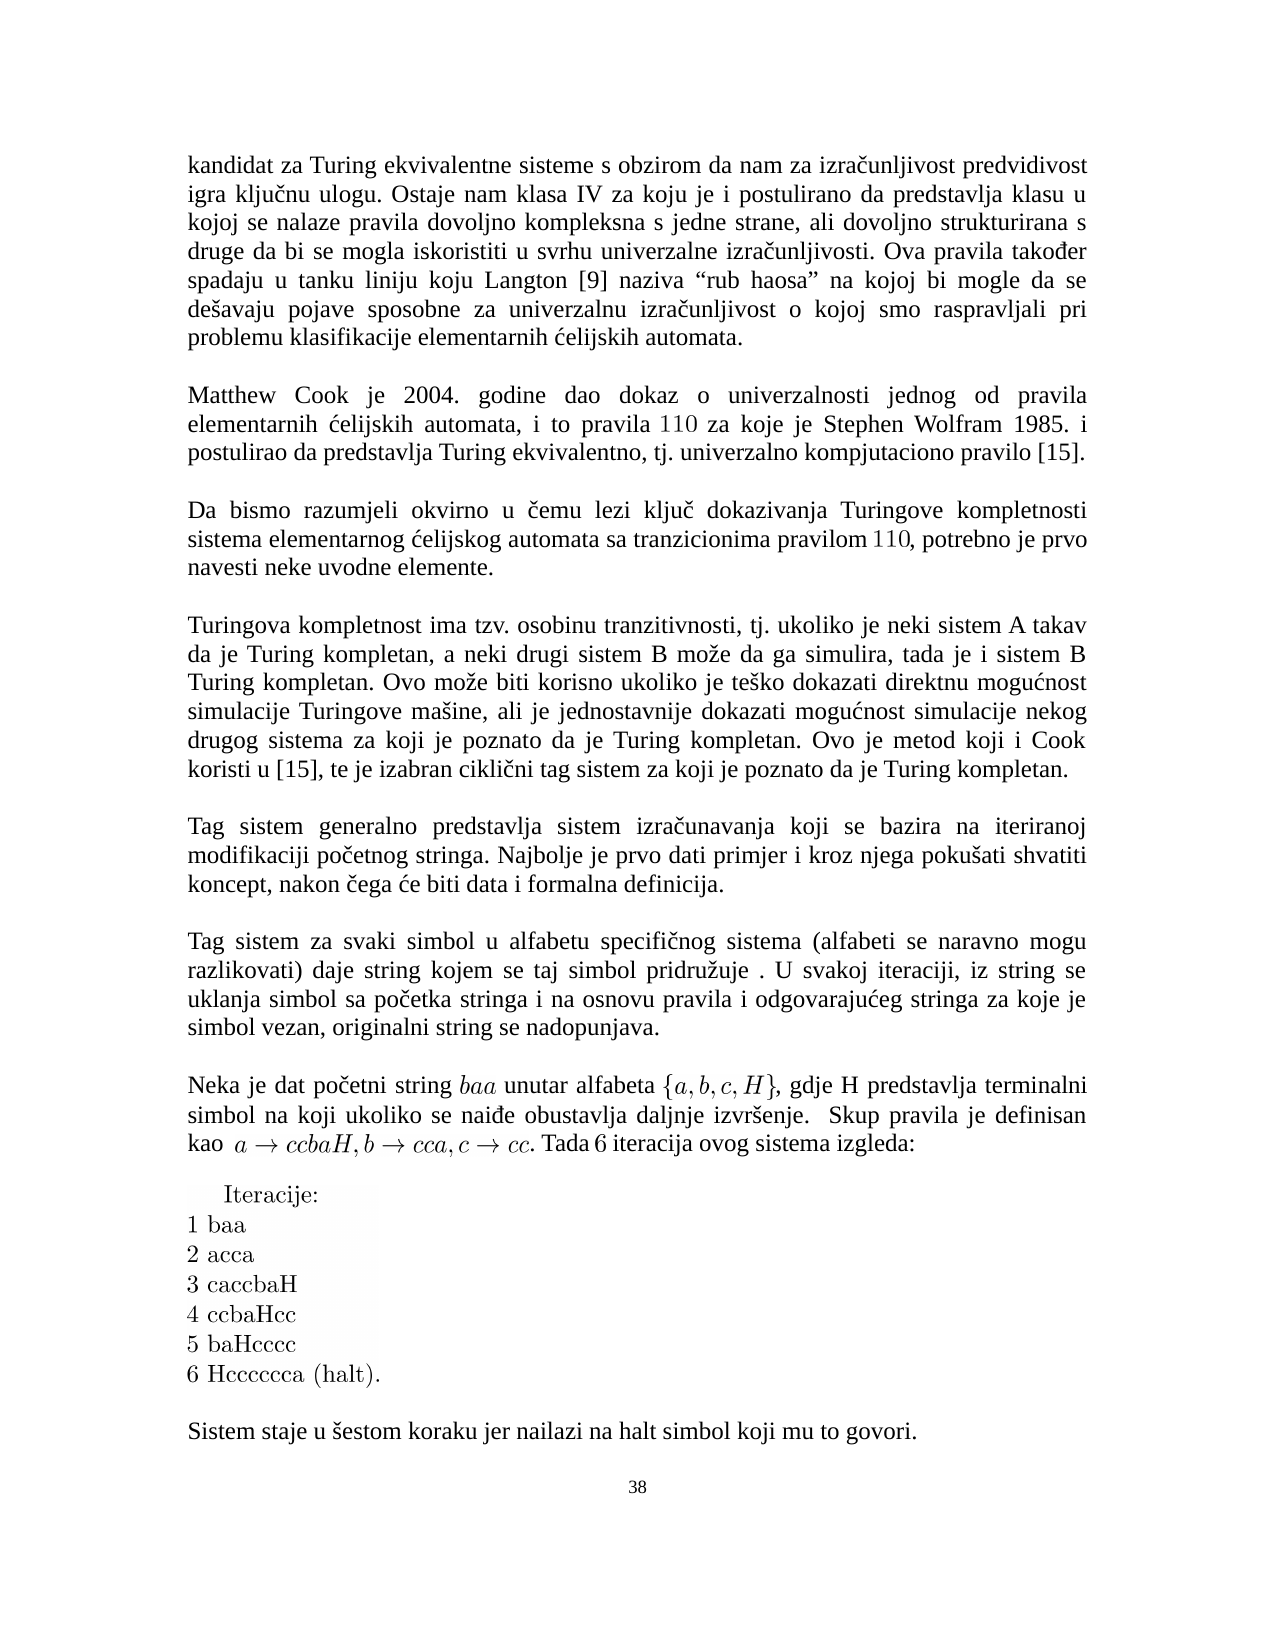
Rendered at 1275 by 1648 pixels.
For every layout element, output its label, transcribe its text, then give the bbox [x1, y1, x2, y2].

picture [661, 415, 697, 432]
text Sistem staje u šestom koraku jer nailazi na halt simbol koji mu to govori. [187, 1416, 1088, 1445]
picture [663, 1074, 776, 1100]
text Tag sistem generalno predstavlja sistem izračunavanja koji se bazira na iteriranoj modifikaciji početnog stringa. Najbolje je prvo dati primjer i kroz njega pokušati shvatiti koncept, nakon čega će biti data i formalna definicija. [187, 811, 1088, 897]
picture [595, 1134, 606, 1152]
text Neka je dat početni string unutar alfabeta , gdje H predstavlja terminalni simbol na koji ukoliko se naiđe obustavlja daljnje izvršenje. Skup pravila je definisan kao . Tada iteracija ovog sistema izgleda: [187, 1070, 1088, 1157]
picture [874, 530, 910, 547]
text Tag sistem za svaki simbol u alfabetu specifičnog sistema (alfabeti se naravno mogu razlikovati) daje string kojem se taj simbol pridružuje . U svakoj iteraciji, iz string se uklanja simbol sa početka stringa i na osnovu pravila i odgovarajućeg stringa za koje je simbol vezan, originalni string se nadopunjava. [187, 926, 1088, 1041]
picture [187, 1185, 379, 1388]
picture [235, 1134, 529, 1157]
text Matthew Cook je 2004. godine dao dokaz o univerzalnosti jednog od pravila elementarnih ćelijskih automata, i to pravila za koje je Stephen Wolfram 1985. i postulirao da predstavlja Turing ekvivalentno, tj. univerzalno kompjutaciono pravilo [15]. [187, 380, 1088, 466]
text Turingova kompletnost ima tzv. osobinu tranzitivnosti, tj. ukoliko je neki sistem A takav da je Turing kompletan, a neki drugi sistem B može da ga simulira, tada je i sistem B Turing kompletan. Ovo može biti korisno ukoliko je teško dokazati direktnu mogućnost simulacije Turingove mašine, ali je jednostavnije dokazati mogućnost simulacije nekog drugog sistema za koji je poznato da je Turing kompletan. Ovo je metod koji i Cook koristi u [15], te je izabran ciklični tag sistem za koji je poznato da je Turing kompletan. [187, 610, 1088, 782]
picture [460, 1075, 496, 1094]
text kandidat za Turing ekvivalentne sisteme s obzirom da nam za izračunljivost predvidivost igra ključnu ulogu. Ostaje nam klasa IV za koju je i postulirano da predstavlja klasu u kojoj se nalaze pravila dovoljno kompleksna s jedne strane, ali dovoljno strukturirana s druge da bi se mogla iskoristiti u svrhu univerzalne izračunljivosti. Ova pravila također spadaju u tanku liniju koju Langton [9] naziva “rub haosa” na kojoj bi mogle da se dešavaju pojave sposobne za univerzalnu izračunljivost o kojoj smo raspravljali pri problemu klasifikacije elementarnih ćelijskih automata. [187, 150, 1088, 351]
text Da bismo razumjeli okvirno u čemu lezi ključ dokazivanja Turingove kompletnosti sistema elementarnog ćelijskog automata sa tranzicionima pravilom , potrebno je prvo navesti neke uvodne elemente. [187, 495, 1088, 581]
